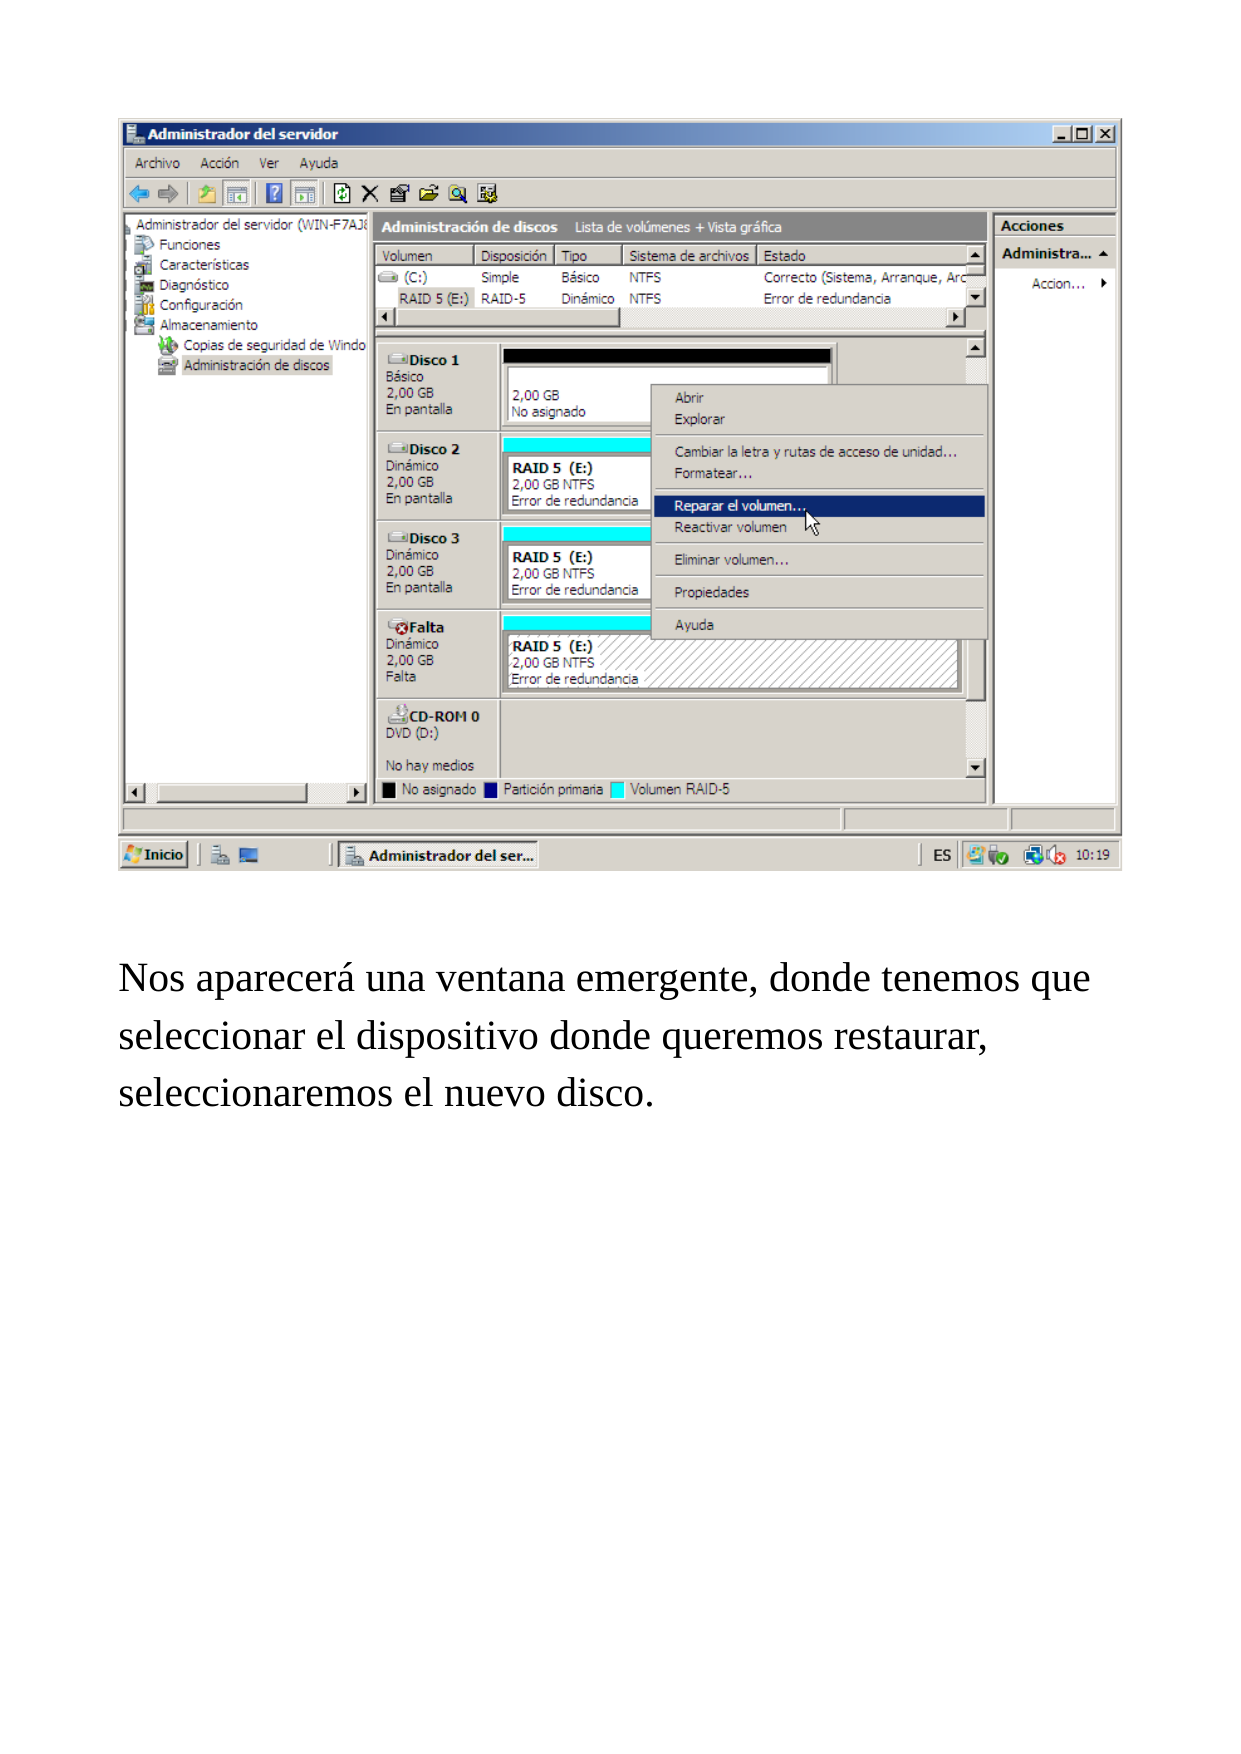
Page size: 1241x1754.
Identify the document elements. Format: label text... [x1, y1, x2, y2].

picture [118, 118, 1123, 871]
text Nos aparecerá una ventana emergente, donde tenemos que seleccionar el dispositivo donde queremos restaurar, seleccionaremos el nuevo disco. [118, 953, 1122, 1116]
